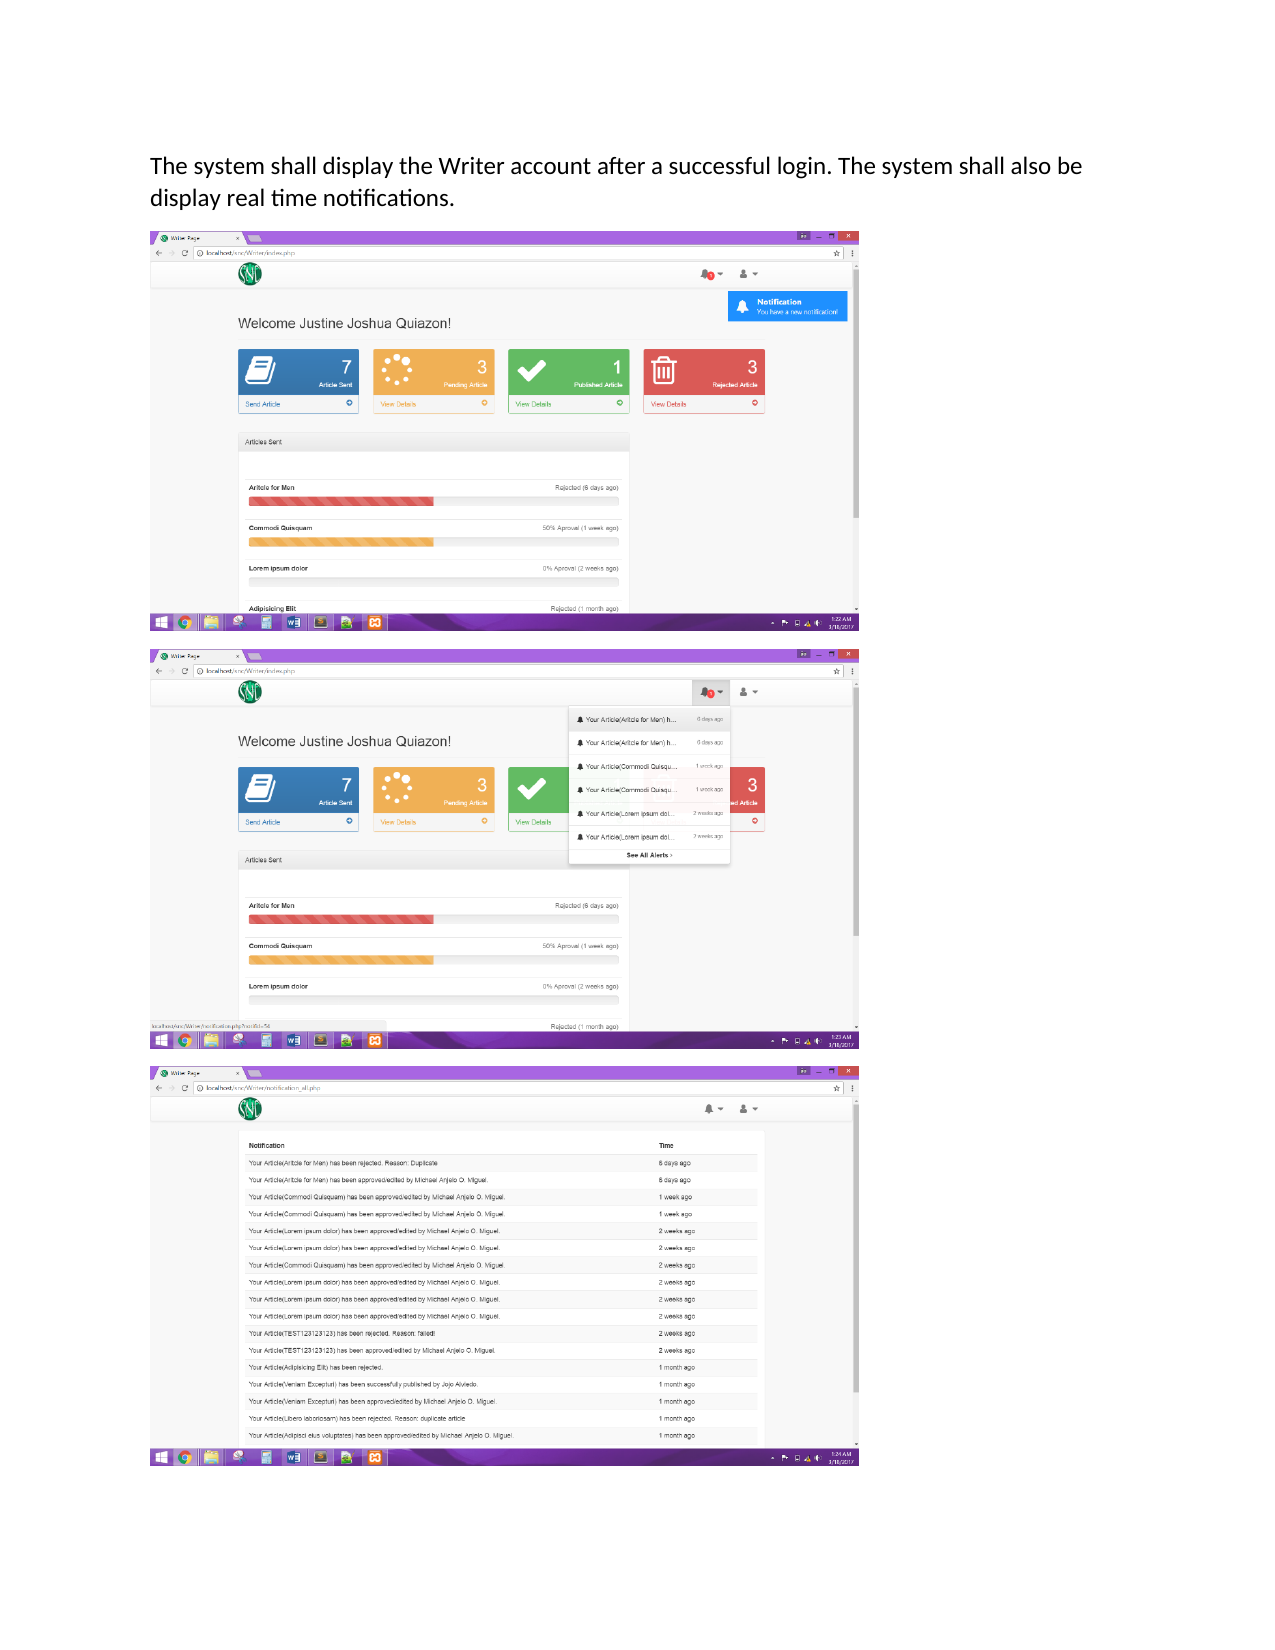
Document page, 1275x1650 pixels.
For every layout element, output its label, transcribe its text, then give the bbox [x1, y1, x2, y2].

text The system shall display the Writer account after a successful login. The system shall also be display real time notifications. [150, 150, 1125, 213]
